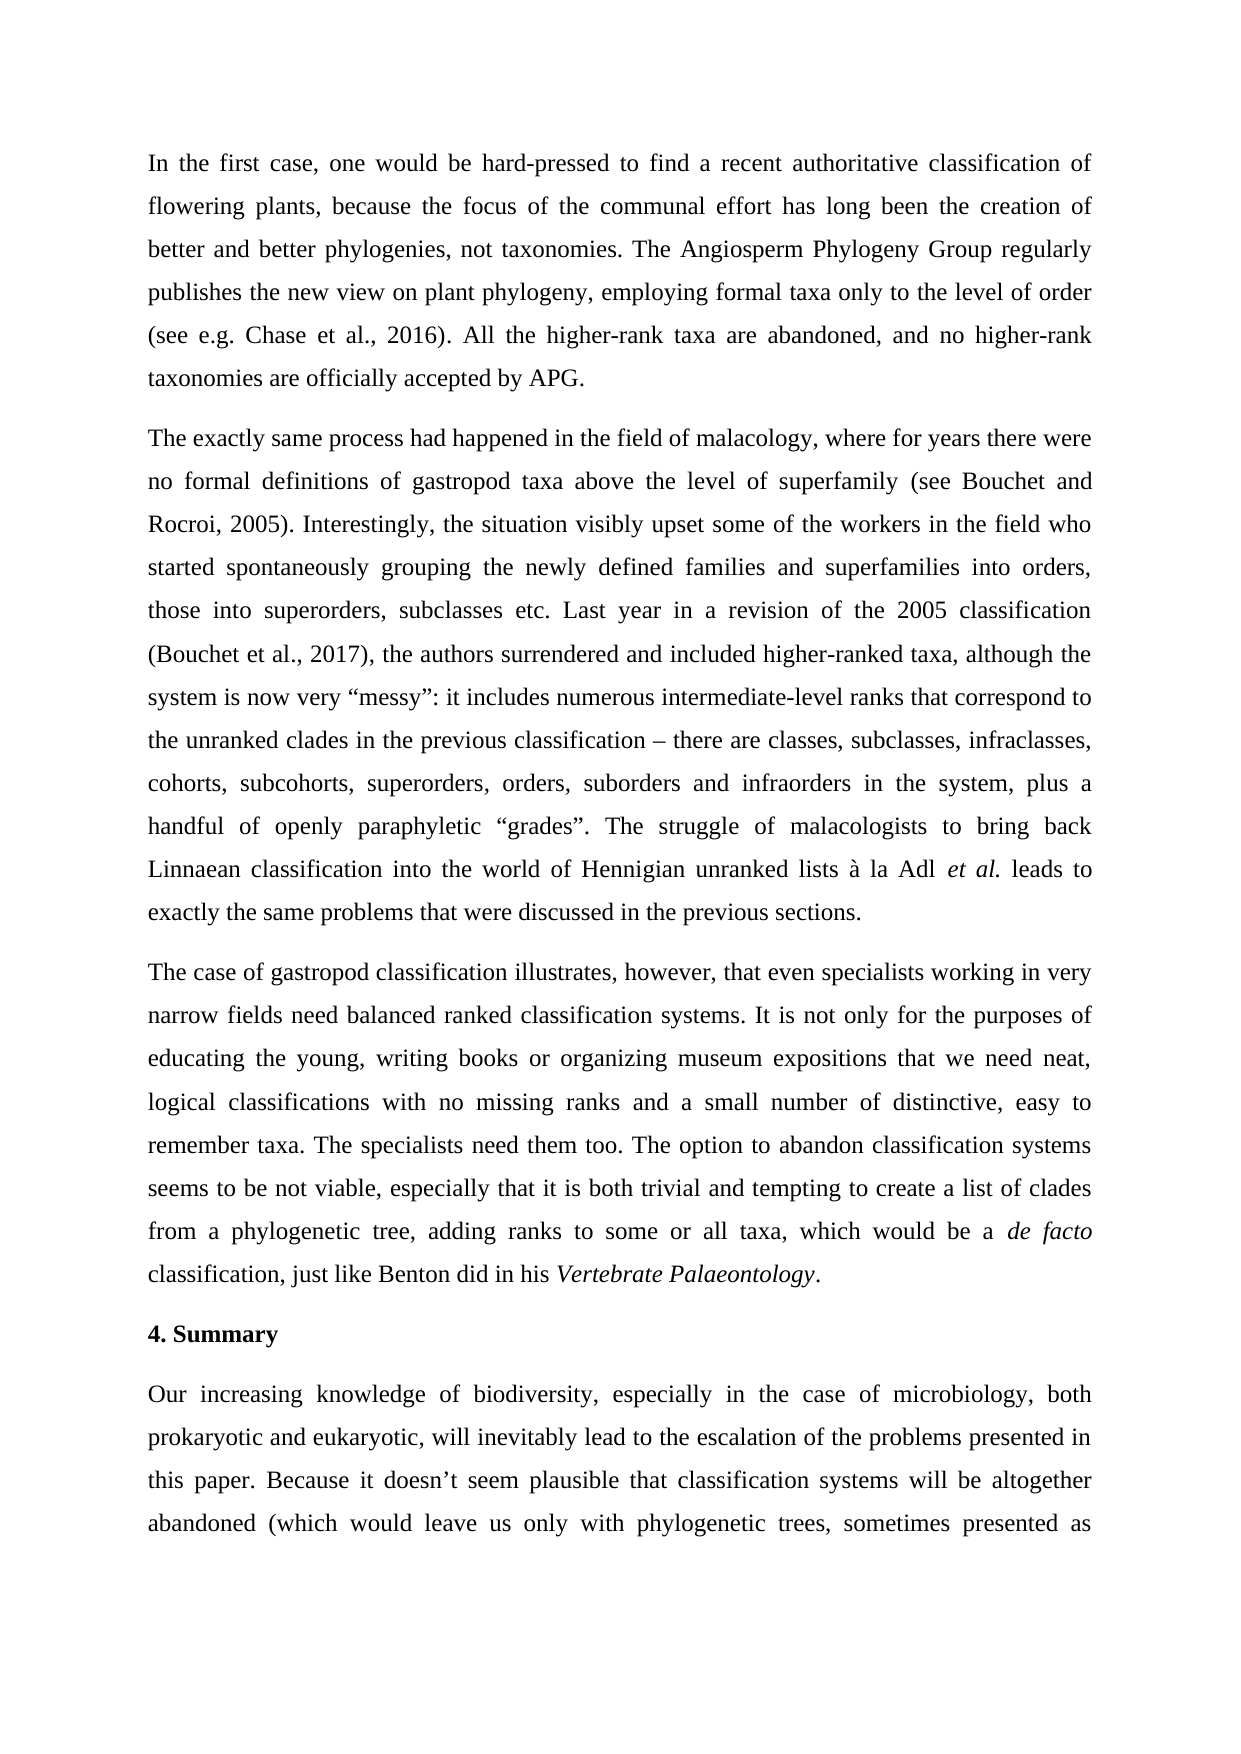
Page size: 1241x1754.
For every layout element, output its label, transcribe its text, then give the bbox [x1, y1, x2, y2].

text The case of gastropod classification illustrates, however, that even specialists working in very narrow fields need balanced ranked classification systems. It is not only for the purposes of educating the young, writing books or organizing museum expositions that we need neat, logical classifications with no missing ranks and a small number of distinctive, easy to remember taxa. The specialists need them too. The option to abandon classification systems seems to be not viable, especially that it is both trivial and tempting to create a list of clades from a phylogenetic tree, adding ranks to some or all taxa, which would be a de facto classification, just like Benton did in his Vertebrate Palaeontology. [148, 957, 1093, 1288]
text In the first case, one would be hard-pressed to find a recent authoritative classification of flowering plants, because the focus of the communal effort has long been the creation of better and better phylogenies, not taxonomies. The Angiosperm Phylogeny Group regularly publishes the new view on plant phylogeny, employing formal taxa only to the level of order (see e.g. Chase et al., 2016). All the higher-rank taxa are abandoned, and no higher-rank taxonomies are officially accepted by APG. [148, 148, 1093, 392]
text The exactly same process had happened in the field of malacology, where for years there were no formal definitions of gastropod taxa above the level of superfamily (see Bouchet and Rocroi, 2005). Interestingly, the situation visibly upset some of the workers in the field who started spontaneously grouping the newly defined families and superfamilies into orders, those into superorders, subclasses etc. Last year in a revision of the 2005 classification (Bouchet et al., 2017), the authors surrendered and included higher-ranked taxa, although the system is now very “messy”: it includes numerous intermediate-level ranks that correspond to the unranked clades in the previous classification – there are classes, subclasses, infraclasses, cohorts, subcohorts, superorders, orders, suborders and infraorders in the system, plus a handful of openly paraphyletic “grades”. The struggle of malacologists to bring back Linnaean classification into the world of Hennigian unranked lists à la Adl et al. leads to exactly the same problems that were discussed in the previous sections. [148, 423, 1093, 926]
text 4. Summary [148, 1319, 1093, 1348]
text Our increasing knowledge of biodiversity, especially in the case of microbiology, both prokaryotic and eukaryotic, will inevitably lead to the escalation of the problems presented in this paper. Because it doesn’t seem plausible that classification systems will be altogether abandoned (which would leave us only with phylogenetic trees, sometimes presented as [148, 1379, 1093, 1537]
